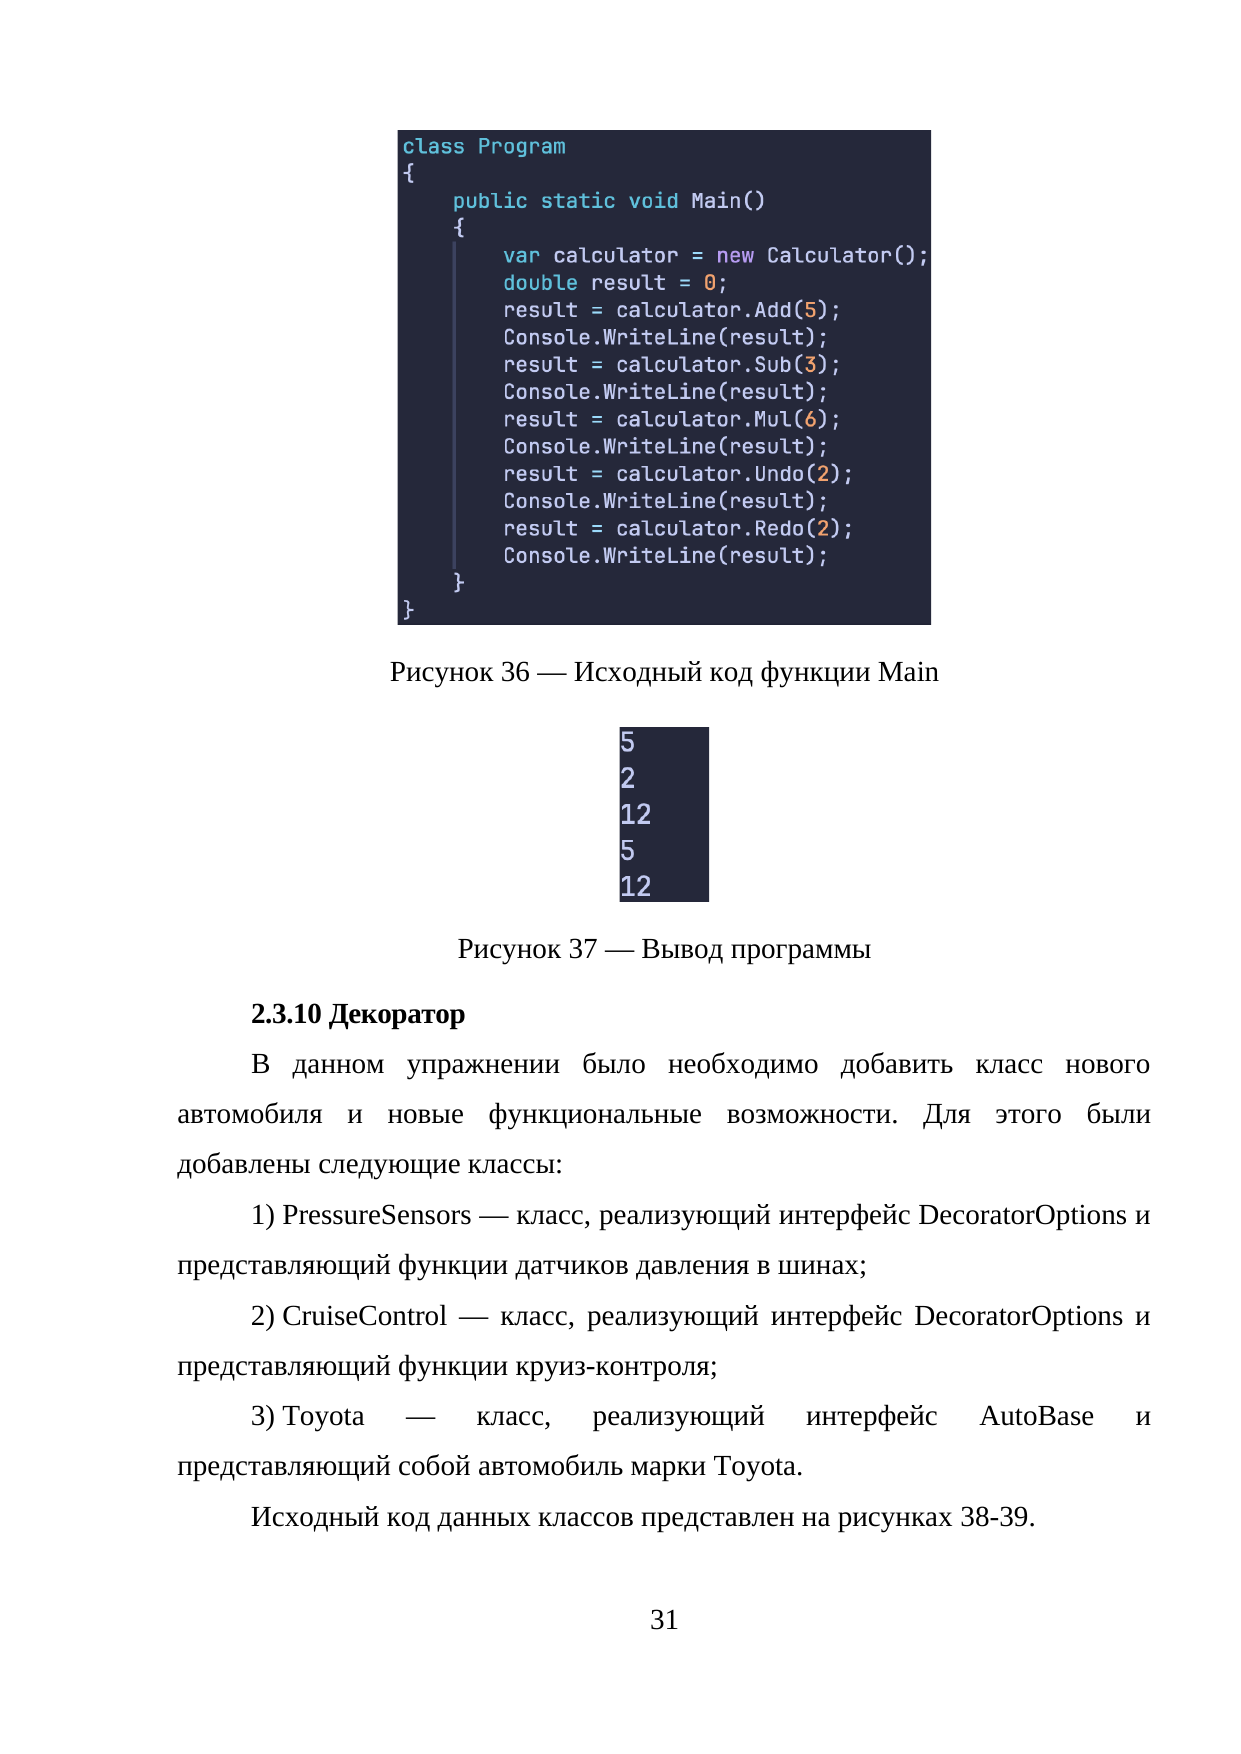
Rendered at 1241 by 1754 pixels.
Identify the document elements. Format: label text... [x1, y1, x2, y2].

list PressureSensors — класс, реализующий интерфейс DecoratorOptions и представляющий функции датчиков давления в шинах; [177, 1197, 1152, 1281]
text В данном упражнении было необходимо добавить класс нового автомобиля и новые функциональные возможности. Для этого были добавлены следующие классы: [177, 1046, 1152, 1180]
picture [619, 727, 710, 902]
text Рисунок 36 — Исходный код функции Main [331, 131, 998, 688]
subtitle Декоратор [177, 996, 1152, 1029]
text Исходный код данных классов представлен на рисунках 38-39. [177, 1499, 1152, 1532]
picture [397, 130, 932, 625]
list CruiseControl — класс, реализующий интерфейс DecoratorOptions и представляющий функции круиз-контроля; [177, 1298, 1152, 1381]
text Рисунок 37 — Вывод программы [428, 728, 900, 964]
list Toyota — класс, реализующий интерфейс AutoBase и представляющий собой автомобиль марки Toyota. [177, 1398, 1152, 1482]
